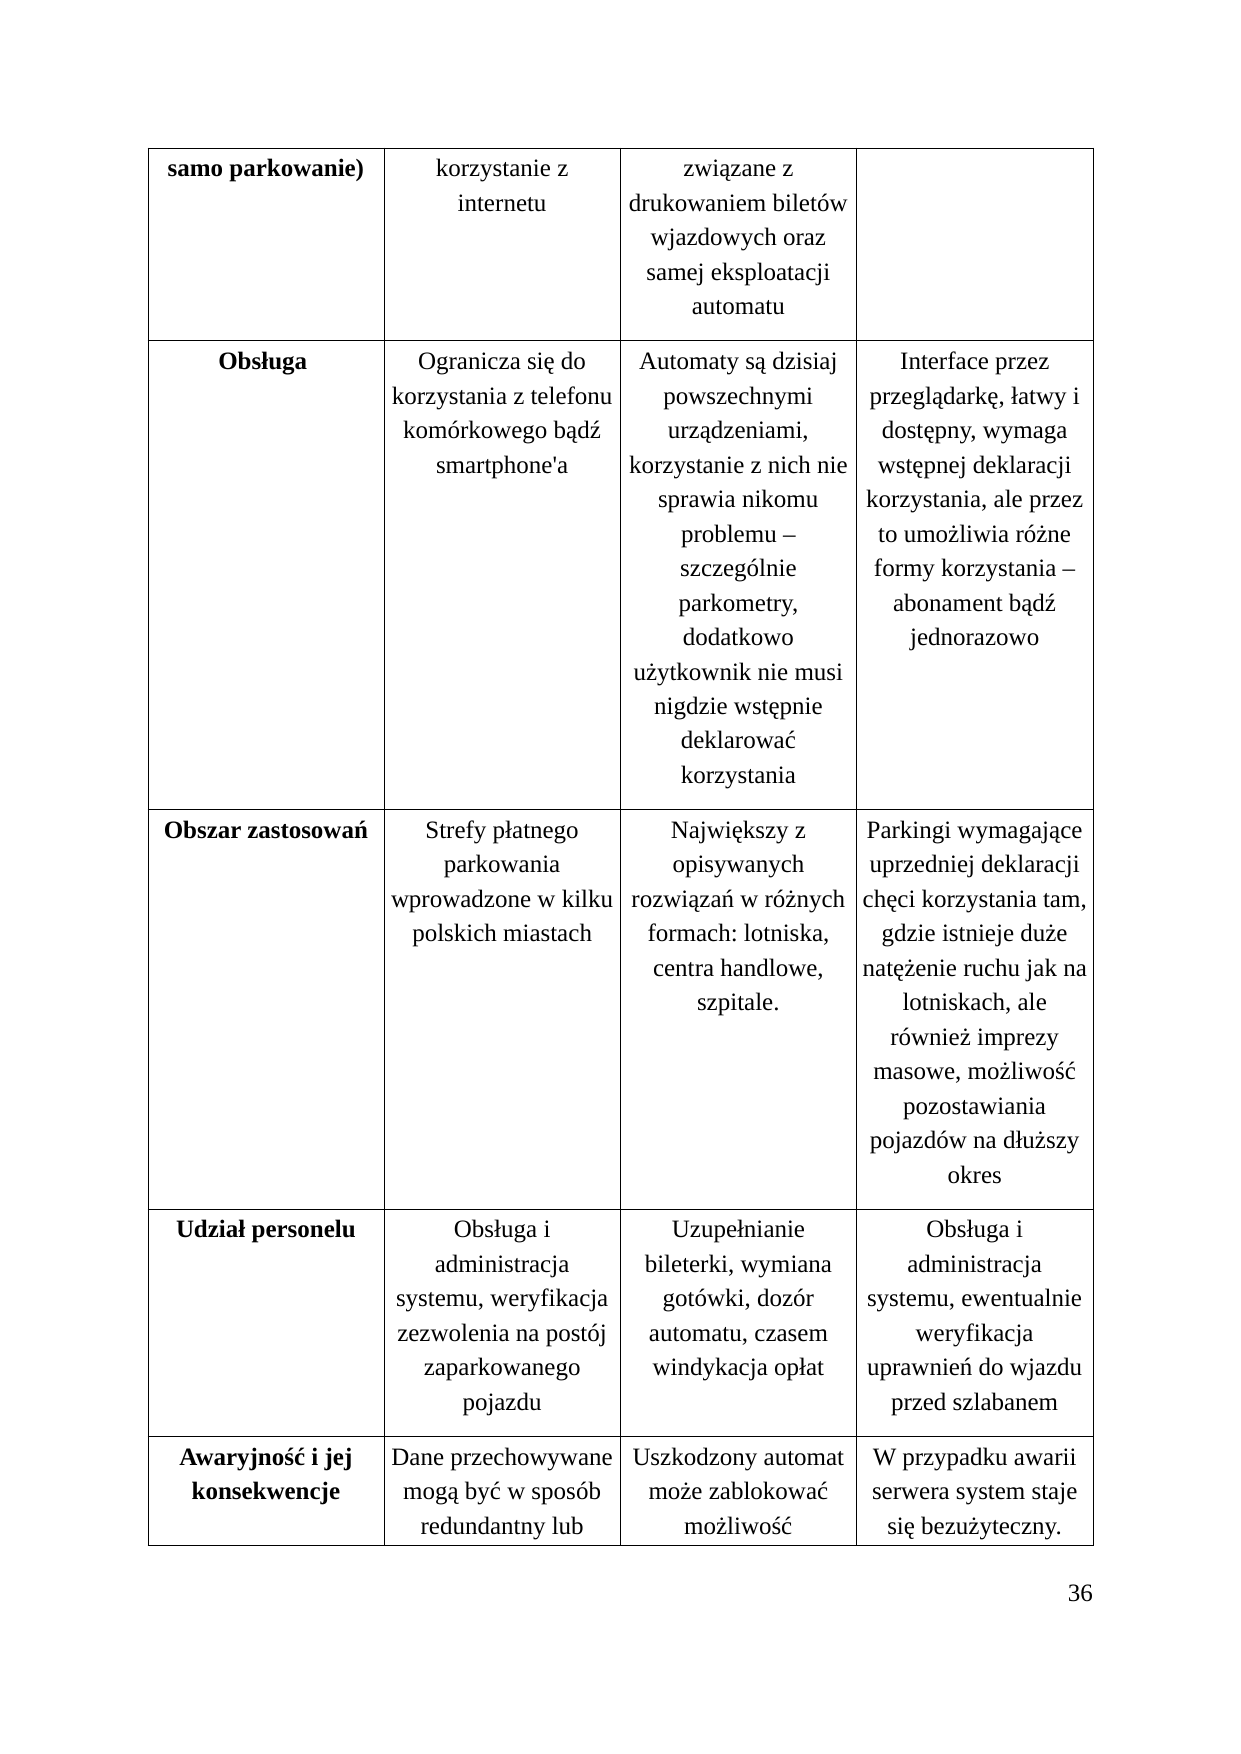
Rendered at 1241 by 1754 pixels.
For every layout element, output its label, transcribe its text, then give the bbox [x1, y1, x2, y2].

table_cell Obsługa i administracja systemu, weryfikacja zezwolenia na postój zaparkowanego pojazdu [385, 1210, 620, 1436]
table_cell Strefy płatnego parkowania wprowadzone w kilku polskich miastach [385, 810, 620, 1209]
table_cell związane z drukowaniem biletów wjazdowych oraz samej eksploatacji automatu [621, 149, 856, 340]
table_cell Parkingi wymagające uprzedniej deklaracji chęci korzystania tam, gdzie istnieje duże natężenie ruchu jak na lotniskach, ale również imprezy masowe, możliwość pozostawiania pojazdów na dłuższy okres [857, 810, 1093, 1209]
table_cell Największy z opisywanych rozwiązań w różnych formach: lotniska, centra handlowe, szpitale. [621, 810, 856, 1209]
table_cell Ogranicza się do korzystania z telefonu komórkowego bądź smartphone'a [385, 341, 620, 809]
table_cell Uzupełnianie bileterki, wymiana gotówki, dozór automatu, czasem windykacja opłat [621, 1210, 856, 1436]
table_cell korzystanie z internetu [385, 149, 620, 340]
table_cell samo parkowanie) [149, 149, 384, 340]
table_cell Automaty są dzisiaj powszechnymi urządzeniami, korzystanie z nich nie sprawia nikomu problemu – szczególnie parkometry, dodatkowo użytkownik nie musi nigdzie wstępnie deklarować korzystania [621, 341, 856, 809]
table_cell Interface przez przeglądarkę, łatwy i dostępny, wymaga wstępnej deklaracji korzystania, ale przez to umożliwia różne formy korzystania – abonament bądź jednorazowo [857, 341, 1093, 809]
table_cell Udział personelu [149, 1210, 384, 1436]
table_cell Obsługa i administracja systemu, ewentualnie weryfikacja uprawnień do wjazdu przed szlabanem [857, 1210, 1093, 1436]
table_cell Uszkodzony automat może zablokować możliwość [621, 1437, 856, 1545]
table_cell Dane przechowywane mogą być w sposób redundantny lub [385, 1437, 620, 1545]
table_cell W przypadku awarii serwera system staje się bezużyteczny. [857, 1437, 1093, 1545]
table_cell Obszar zastosowań [149, 810, 384, 1209]
table_cell Awaryjność i jej konsekwencje [149, 1437, 384, 1545]
table_cell [857, 149, 1093, 340]
table_cell Obsługa [149, 341, 384, 809]
